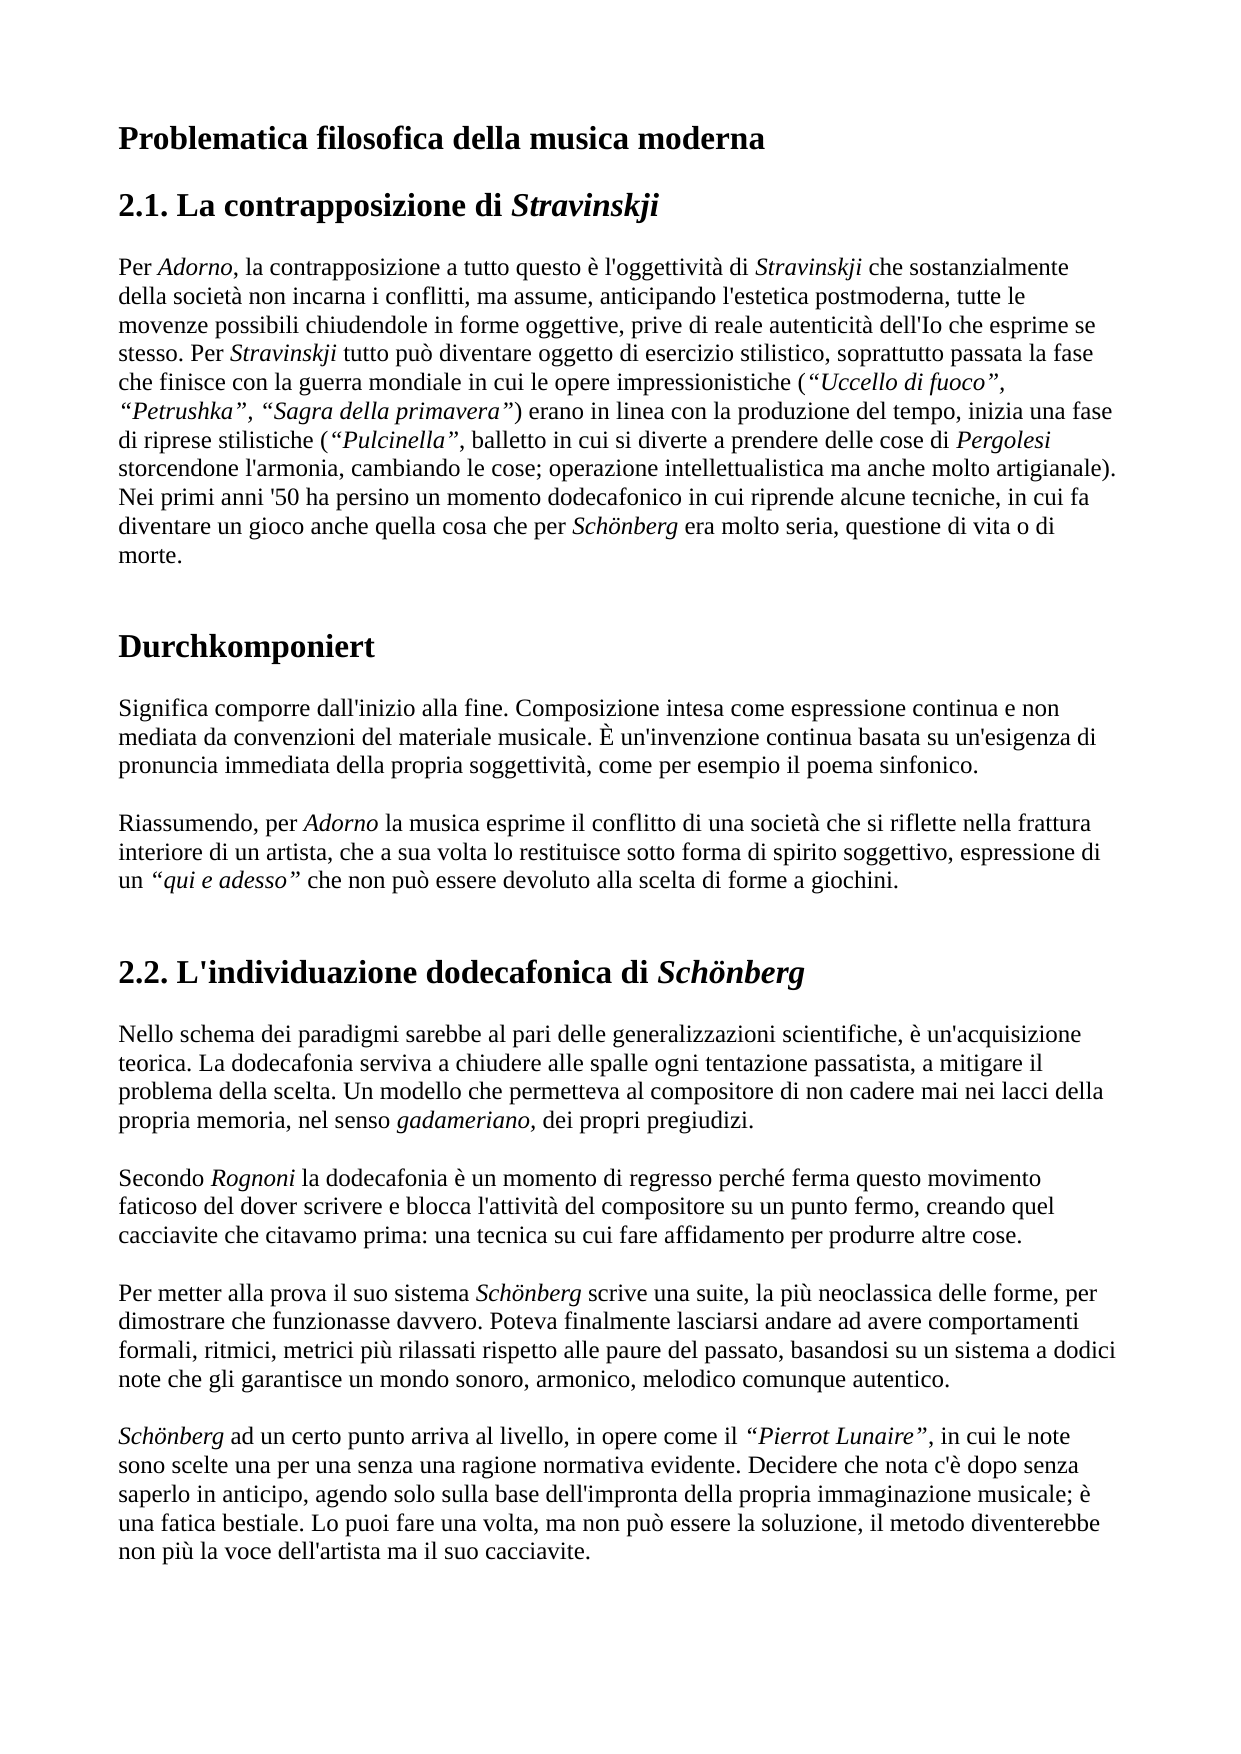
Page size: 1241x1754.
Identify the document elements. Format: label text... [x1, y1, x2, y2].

text Riassumendo, per Adorno la musica esprime il conflitto di una società che si riflette nella frattura interiore di un artista, che a sua volta lo restituisce sotto forma di spirito soggettivo, espressione di un “qui e adesso” che non può essere devoluto alla scelta di forme a giochini. [118, 808, 1122, 894]
text Problematica filosofica della musica moderna [118, 118, 1122, 156]
text Nello schema dei paradigmi sarebbe al pari delle generalizzazioni scientifiche, è un'acquisizione teorica. La dodecafonia serviva a chiudere alle spalle ogni tentazione passatista, a mitigare il problema della scelta. Un modello che permetteva al compositore di non cadere mai nei lacci della propria memoria, nel senso gadameriano, dei propri pregiudizi. [118, 1019, 1122, 1134]
text Durchkomponiert Significa comporre dall'inizio alla fine. Composizione intesa come espressione continua e non mediata da convenzioni del materiale musicale. È un'invenzione continua basata su un'esigenza di pronuncia immediata della propria soggettività, come per esempio il poema sinfonico. [118, 626, 1122, 779]
text Schönberg ad un certo punto arriva al livello, in opere come il “Pierrot Lunaire”, in cui le note sono scelte una per una senza una ragione normativa evidente. Decidere che nota c'è dopo senza saperlo in anticipo, agendo solo sulla base dell'impronta della propria immaginazione musicale; è una fatica bestiale. Lo puoi fare una volta, ma non può essere la soluzione, il metodo diventerebbe non più la voce dell'artista ma il suo cacciavite. [118, 1421, 1122, 1565]
text Per metter alla prova il suo sistema Schönberg scrive una suite, la più neoclassica delle forme, per dimostrare che funzionasse davvero. Poteva finalmente lasciarsi andare ad avere comportamenti formali, ritmici, metrici più rilassati rispetto alle paure del passato, basandosi su un sistema a dodici note che gli garantisce un mondo sonoro, armonico, melodico comunque autentico. [118, 1278, 1122, 1393]
text 2.1. La contrapposizione di Stravinskji Per Adorno, la contrapposizione a tutto questo è l'oggettività di Stravinskji che sostanzialmente della società non incarna i conflitti, ma assume, anticipando l'estetica postmoderna, tutte le movenze possibili chiudendole in forme oggettive, prive di reale autenticità dell'Io che esprime se stesso. Per Stravinskji tutto può diventare oggetto di esercizio stilistico, soprattutto passata la fase che finisce con la guerra mondiale in cui le opere impressionistiche (“Uccello di fuoco”, “Petrushka”, “Sagra della primavera”) erano in linea con la produzione del tempo, inizia una fase di riprese stilistiche (“Pulcinella”, balletto in cui si diverte a prendere delle cose di Pergolesi storcendone l'armonia, cambiando le cose; operazione intellettualistica ma anche molto artigianale). Nei primi anni '50 ha persino un momento dodecafonico in cui riprende alcune tecniche, in cui fa diventare un gioco anche quella cosa che per Schönberg era molto seria, questione di vita o di morte. [118, 185, 1122, 568]
text 2.2. L'individuazione dodecafonica di Schönberg [118, 952, 1122, 990]
text Secondo Rognoni la dodecafonia è un momento di regresso perché ferma questo movimento faticoso del dover scrivere e blocca l'attività del compositore su un punto fermo, creando quel cacciavite che citavamo prima: una tecnica su cui fare affidamento per produrre altre cose. [118, 1163, 1122, 1249]
